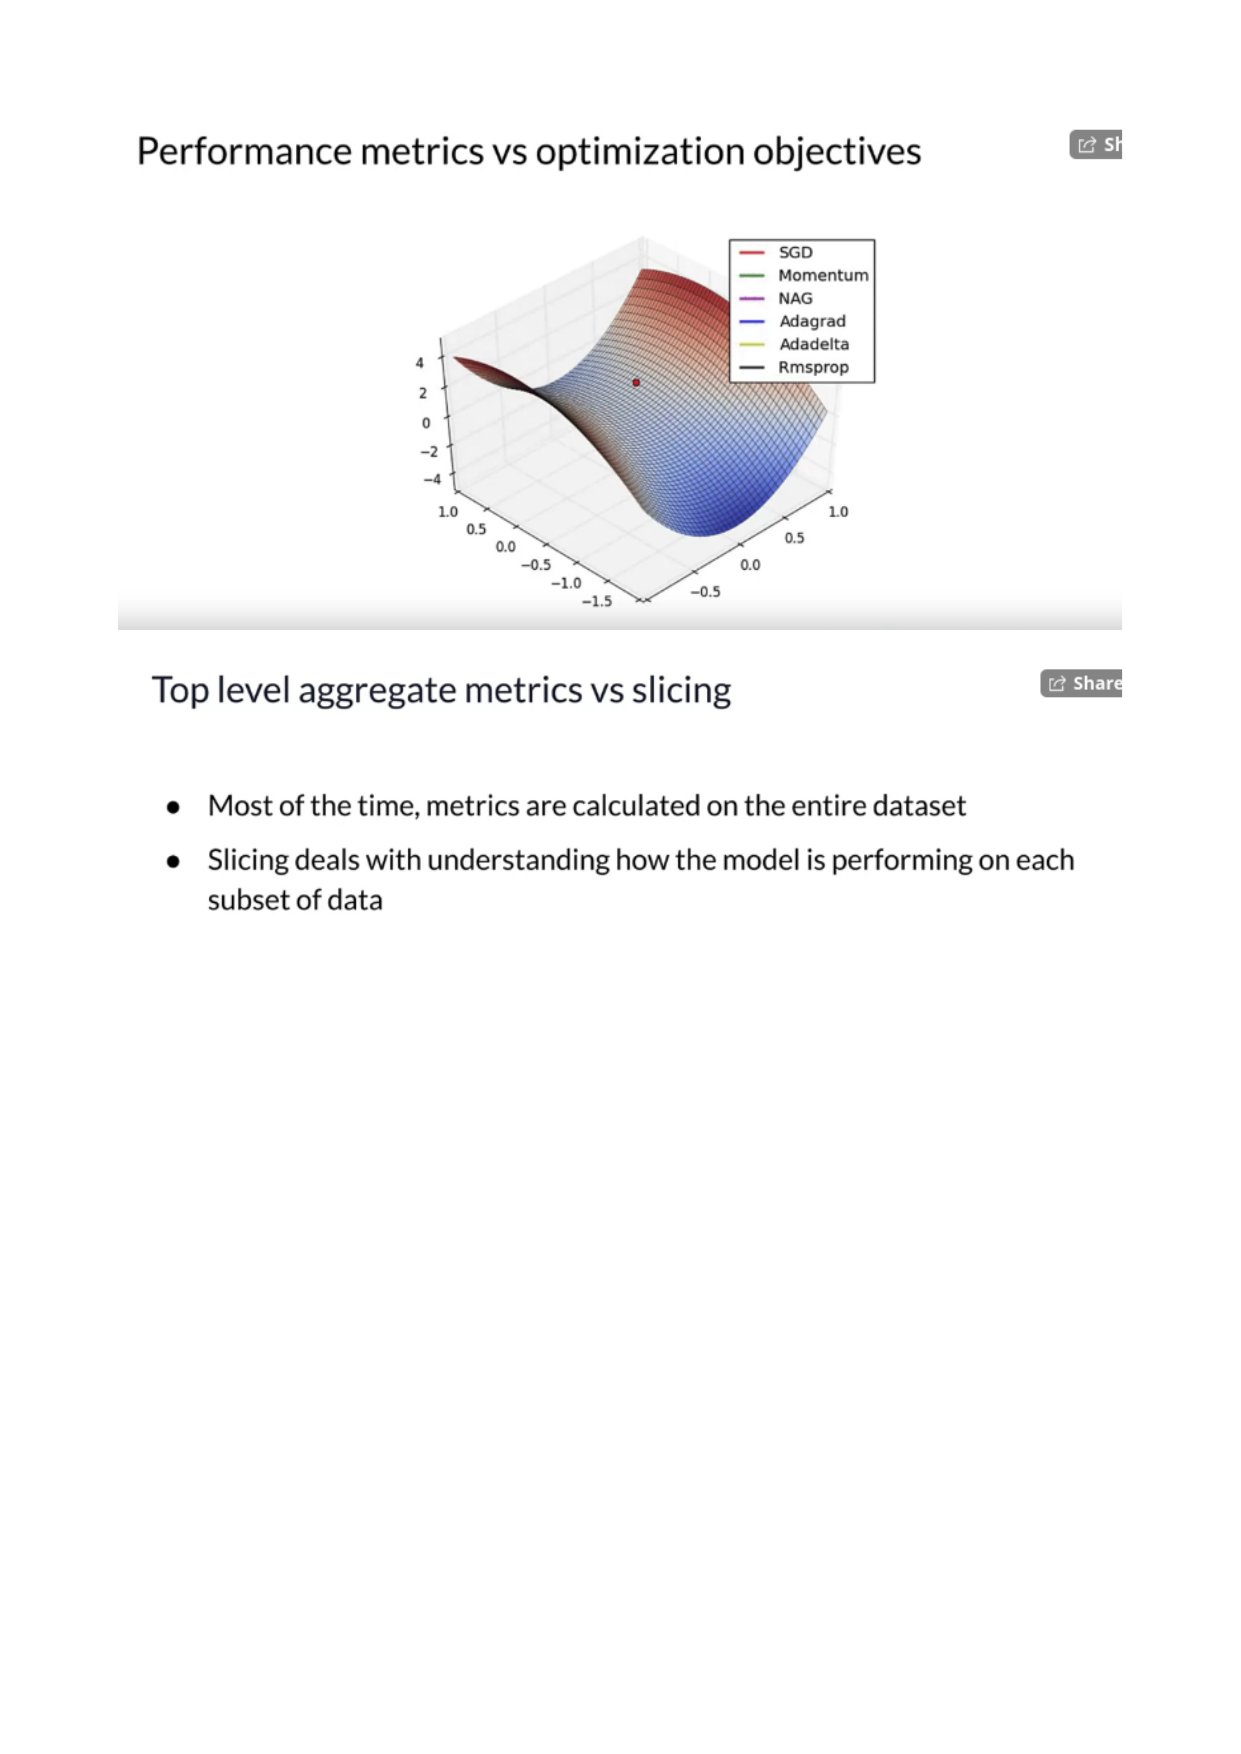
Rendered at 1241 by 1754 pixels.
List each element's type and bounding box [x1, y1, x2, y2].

picture [118, 658, 1123, 935]
picture [118, 118, 1123, 630]
